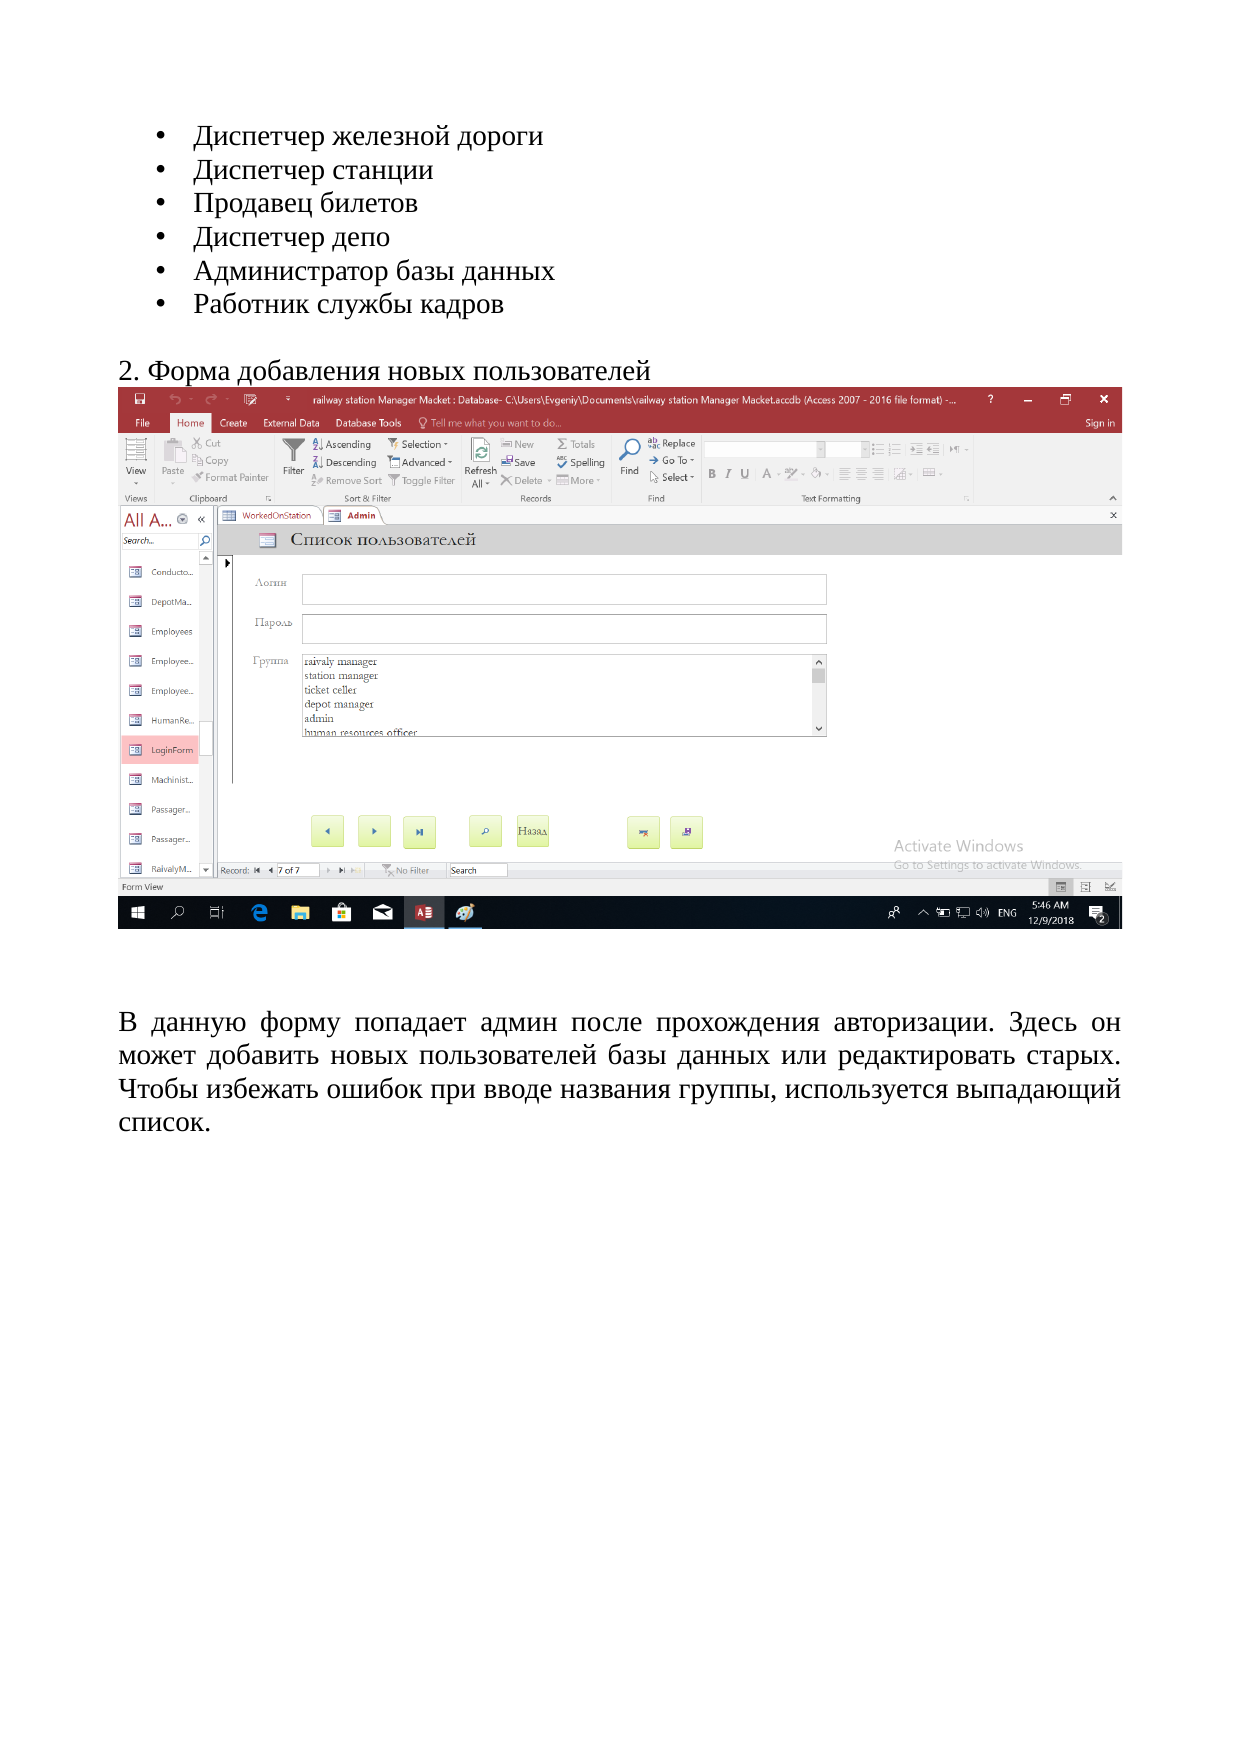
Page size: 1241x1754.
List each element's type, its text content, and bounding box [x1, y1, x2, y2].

list Работник службы кадров [156, 286, 1122, 320]
text 2. Форма добавления новых пользователей [118, 353, 1122, 387]
list Администратор базы данных [156, 253, 1122, 286]
list Диспетчер станции [156, 152, 1122, 185]
list Продавец билетов [156, 185, 1122, 219]
text В данную форму попадает админ после прохождения авторизации. Здесь он может добавить новых пользователей базы данных или редактировать старых. Чтобы избежать ошибок при вводе названия группы, используется выпадающий список. [118, 1004, 1122, 1138]
list Диспетчер депо [156, 219, 1122, 253]
picture [118, 387, 1123, 1004]
list Диспетчер железной дороги [156, 118, 1122, 152]
